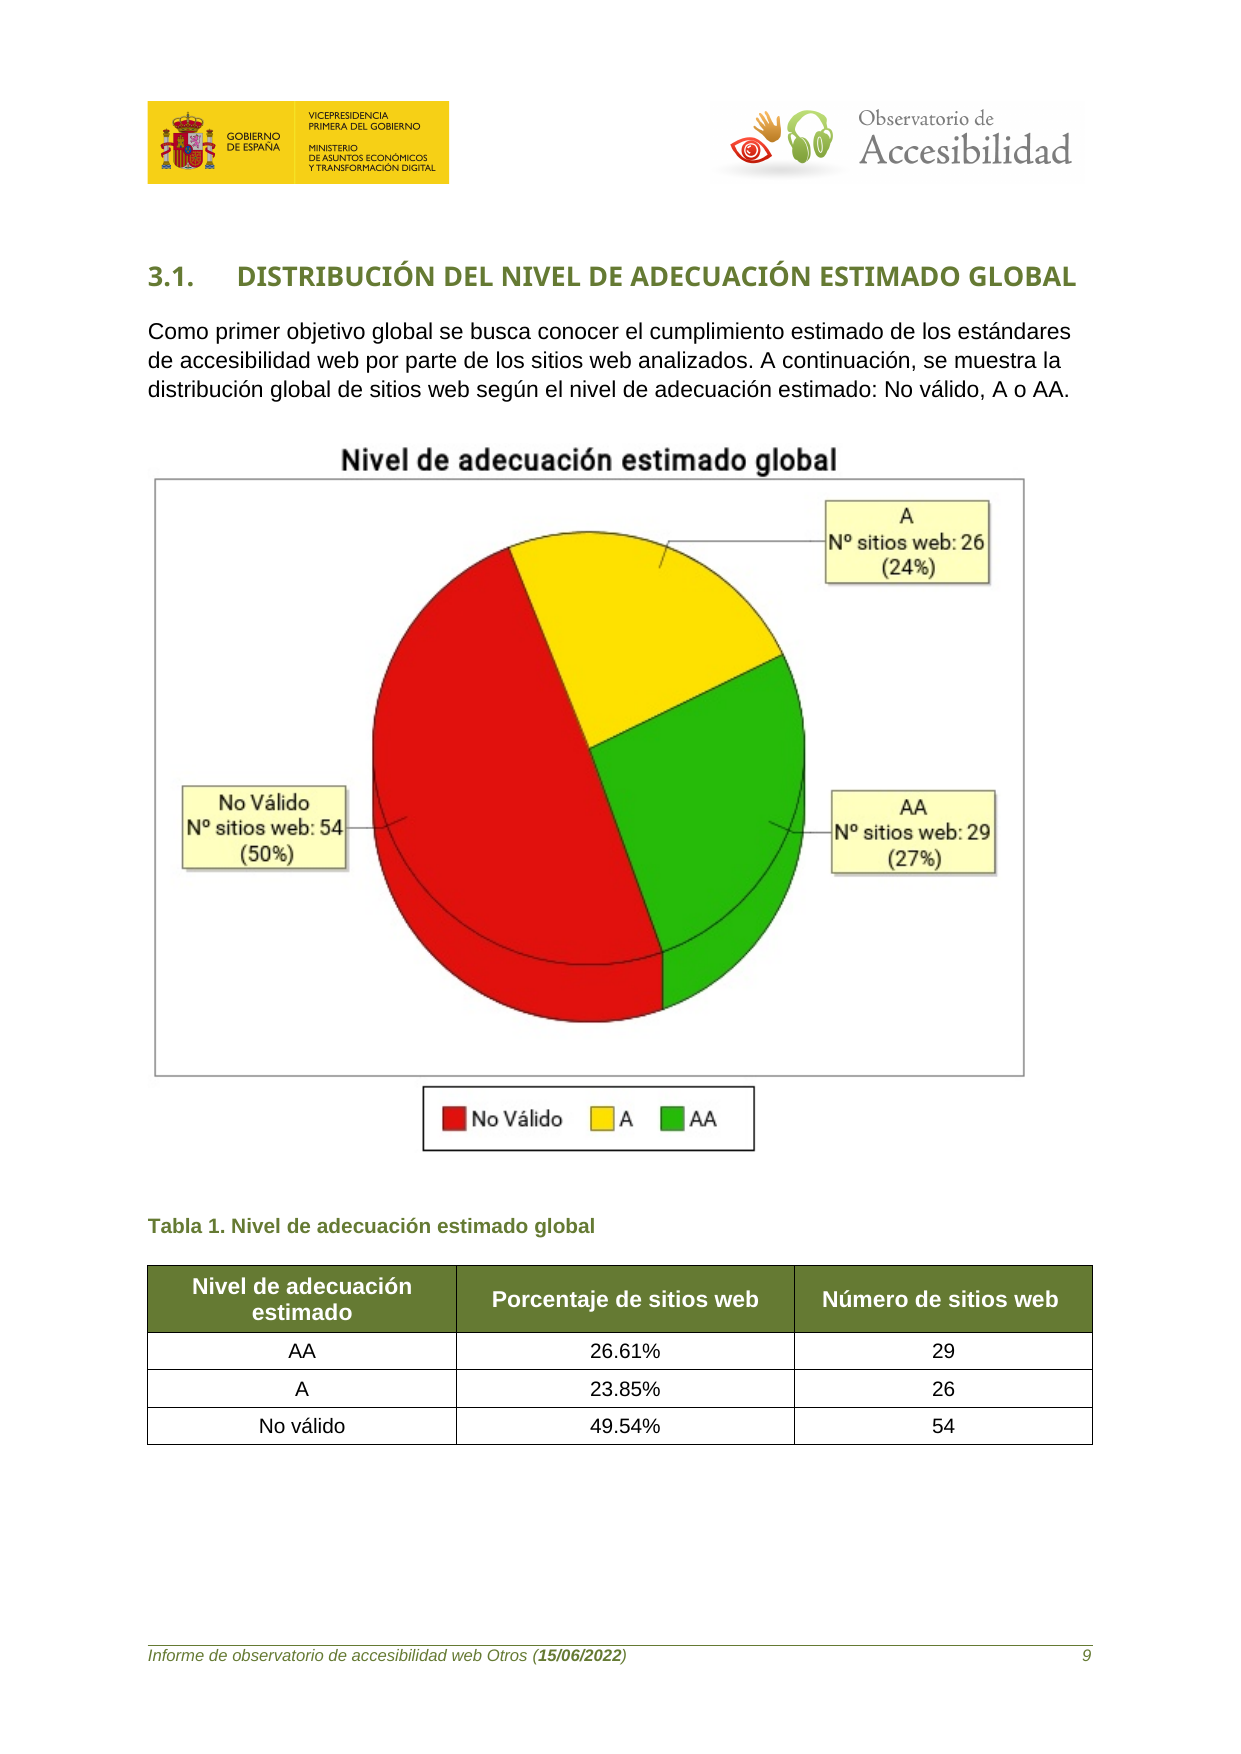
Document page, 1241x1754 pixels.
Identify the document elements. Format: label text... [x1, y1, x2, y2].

table_cell AA [148, 1333, 456, 1369]
table_cell 29 [795, 1333, 1092, 1369]
text Tabla 1. Nivel de adecuación estimado global [148, 1214, 1092, 1238]
table_cell 26 [795, 1370, 1092, 1407]
text Como primer objetivo global se busca conocer el cumplimiento estimado de los estándares de accesibilidad web por parte de los sitios web analizados. A continuación, se muestra la distribución global de sitios web según el nivel de adecuación estimado: No válido, A o AA. [148, 318, 1092, 402]
table_cell 26.61% [457, 1333, 794, 1369]
table_header Porcentaje de sitios web [457, 1266, 794, 1332]
picture [147, 101, 450, 184]
picture [147, 443, 1031, 1153]
table_cell 23.85% [457, 1370, 794, 1407]
table_cell No válido [148, 1408, 456, 1444]
picture [710, 101, 1086, 184]
table_cell 49.54% [457, 1408, 794, 1444]
table_cell A [148, 1370, 456, 1407]
subtitle Distribución del nivel de adecuación estimado global [148, 257, 1092, 294]
table_header Número de sitios web [795, 1266, 1092, 1332]
table_header Nivel de adecuación estimado [148, 1266, 456, 1332]
table_cell 54 [795, 1408, 1092, 1444]
